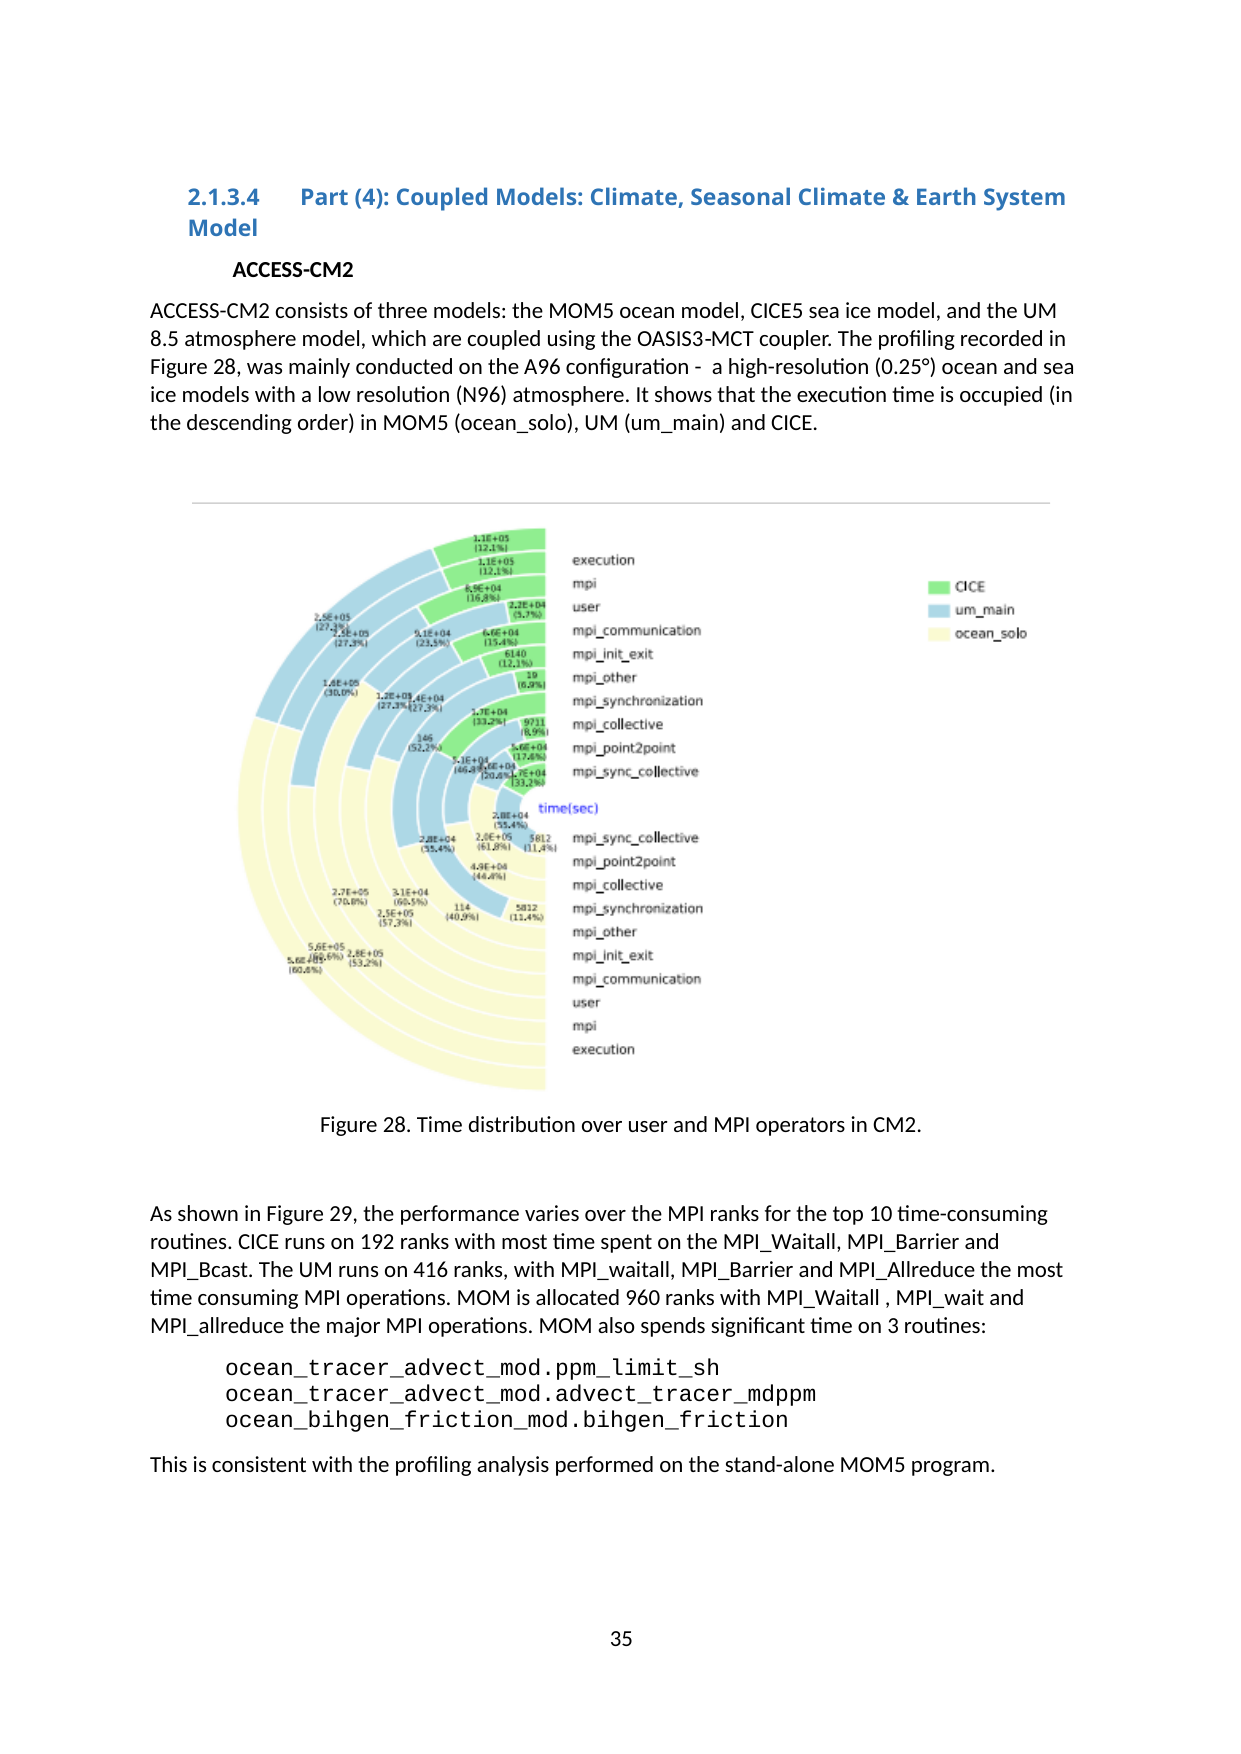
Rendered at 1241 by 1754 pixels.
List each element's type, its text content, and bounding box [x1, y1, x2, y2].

text Figure 28. Time distribution over user and MPI operators in CM2. [150, 1110, 1092, 1138]
text ACCESS-CM2 consists of three models: the MOM5 ocean model, CICE5 sea ice model, and the UM 8.5 atmosphere model, which are coupled using the OASIS3‐MCT coupler. The profiling recorded in Figure 28, was mainly conducted on the A96 configuration - a high-resolution (0.25°) ocean and sea ice models with a low resolution (N96) atmosphere. It shows that the execution time is occupied (in the descending order) in MOM5 (ocean_solo), UM (um_main) and CICE. [150, 296, 1092, 436]
subtitle ACCESS-CM2 [232, 256, 1092, 283]
text This is consistent with the profiling analysis performed on the stand-alone MOM5 program. [150, 1451, 1092, 1479]
subtitle Part (4): Coupled Models: Climate, Seasonal Climate & Earth System Model [187, 181, 1092, 243]
text As shown in Figure 29, the performance varies over the MPI ranks for the top 10 time-consuming routines. CICE runs on 192 ranks with most time spent on the MPI_Waitall, MPI_Barrier and MPI_Bcast. The UM runs on 416 ranks, with MPI_waitall, MPI_Barrier and MPI_Allreduce the most time consuming MPI operations. MOM is allocated 960 ranks with MPI_Waitall , MPI_wait and MPI_allreduce the major MPI operations. MOM also spends significant time on 3 routines: [150, 1199, 1092, 1339]
text ocean_tracer_advect_mod.ppm_limit_sh ocean_tracer_advect_mod.advect_tracer_mdppm ocean_bihgen_friction_mod.bihgen_friction [225, 1356, 1092, 1434]
